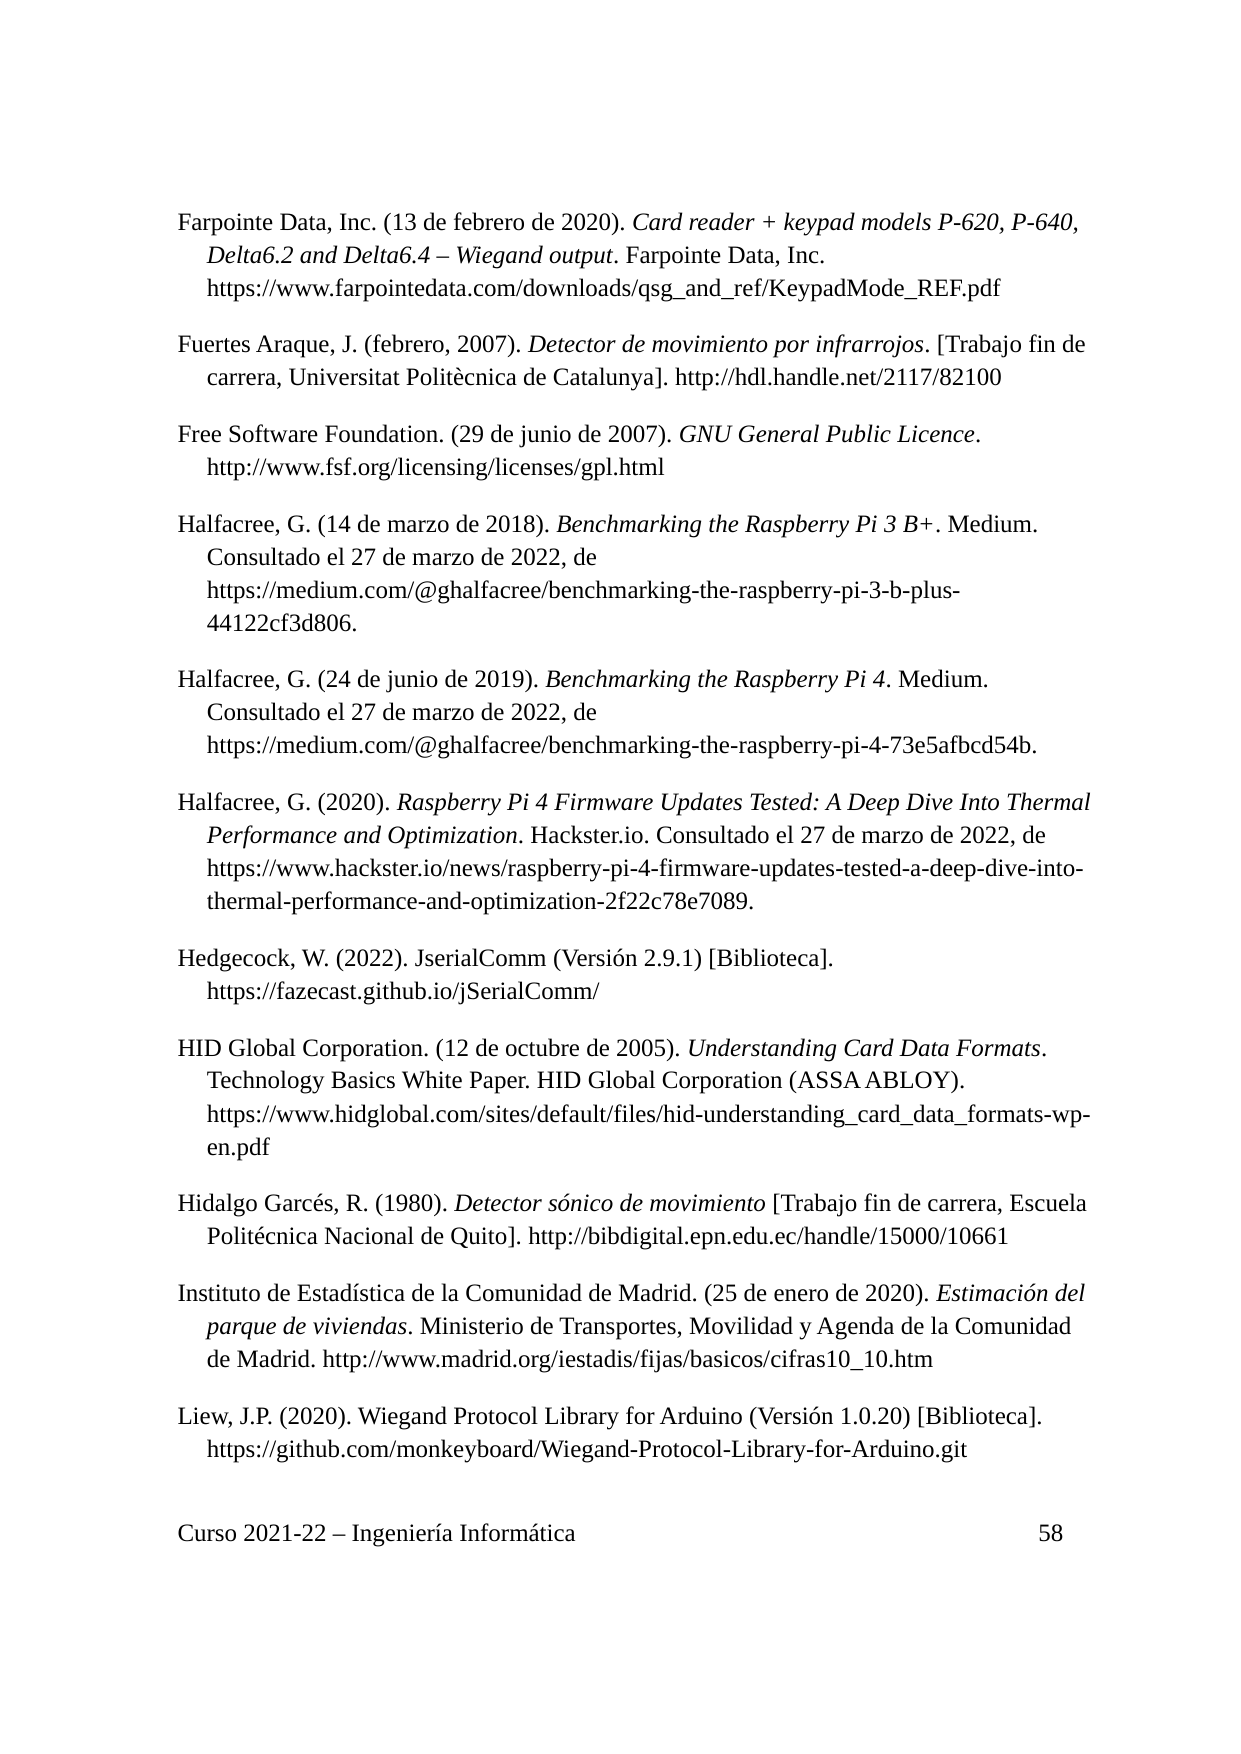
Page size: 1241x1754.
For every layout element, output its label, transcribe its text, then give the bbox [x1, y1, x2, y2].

text Instituto de Estadística de la Comunidad de Madrid. (25 de enero de 2020). Estimación del parque de viviendas. Ministerio de Transportes, Movilidad y Agenda de la Comunidad de Madrid. http://www.madrid.org/iestadis/fijas/basicos/cifras10_10.htm [177, 1278, 1092, 1373]
text HID Global Corporation. (12 de octubre de 2005). Understanding Card Data Formats. Technology Basics White Paper. HID Global Corporation (ASSA ABLOY). https://www.hidglobal.com/sites/default/files/hid-understanding_card_data_formats-wp-en.pdf [177, 1033, 1092, 1160]
text Liew, J.P. (2020). Wiegand Protocol Library for Arduino (Versión 1.0.20) [Biblioteca]. https://github.com/monkeyboard/Wiegand-Protocol-Library-for-Arduino.git [177, 1401, 1092, 1462]
text Halfacree, G. (2020). Raspberry Pi 4 Firmware Updates Tested: A Deep Dive Into Thermal Performance and Optimization. Hackster.io. Consultado el 27 de marzo de 2022, de https://www.hackster.io/news/raspberry-pi-4-firmware-updates-tested-a-deep-dive-into-thermal-performance-and-optimization-2f22c78e7089. [177, 787, 1092, 915]
text Free Software Foundation. (29 de junio de 2007). GNU General Public Licence. http://www.fsf.org/licensing/licenses/gpl.html [177, 419, 1092, 481]
text Fuertes Araque, J. (febrero, 2007). Detector de movimiento por infrarrojos. [Trabajo fin de carrera, Universitat Politècnica de Catalunya]. http://hdl.handle.net/2117/82100 [177, 329, 1092, 391]
text Hidalgo Garcés, R. (1980). Detector sónico de movimiento [Trabajo fin de carrera, Escuela Politécnica Nacional de Quito]. http://bibdigital.epn.edu.ec/handle/15000/10661 [177, 1188, 1092, 1250]
text Halfacree, G. (14 de marzo de 2018). Benchmarking the Raspberry Pi 3 B+. Medium. Consultado el 27 de marzo de 2022, de https://medium.com/@ghalfacree/benchmarking-the-raspberry-pi-3-b-plus-44122cf3d806. [177, 509, 1092, 637]
text Hedgecock, W. (2022). JserialComm (Versión 2.9.1) [Biblioteca]. https://fazecast.github.io/jSerialComm/ [177, 943, 1092, 1005]
text Halfacree, G. (24 de junio de 2019). Benchmarking the Raspberry Pi 4. Medium. Consultado el 27 de marzo de 2022, de https://medium.com/@ghalfacree/benchmarking-the-raspberry-pi-4-73e5afbcd54b. [177, 664, 1092, 759]
text Farpointe Data, Inc. (13 de febrero de 2020). Card reader + keypad models P-620, P-640, Delta6.2 and Delta6.4 – Wiegand output. Farpointe Data, Inc. https://www.farpointedata.com/downloads/qsg_and_ref/KeypadMode_REF.pdf [177, 207, 1092, 301]
